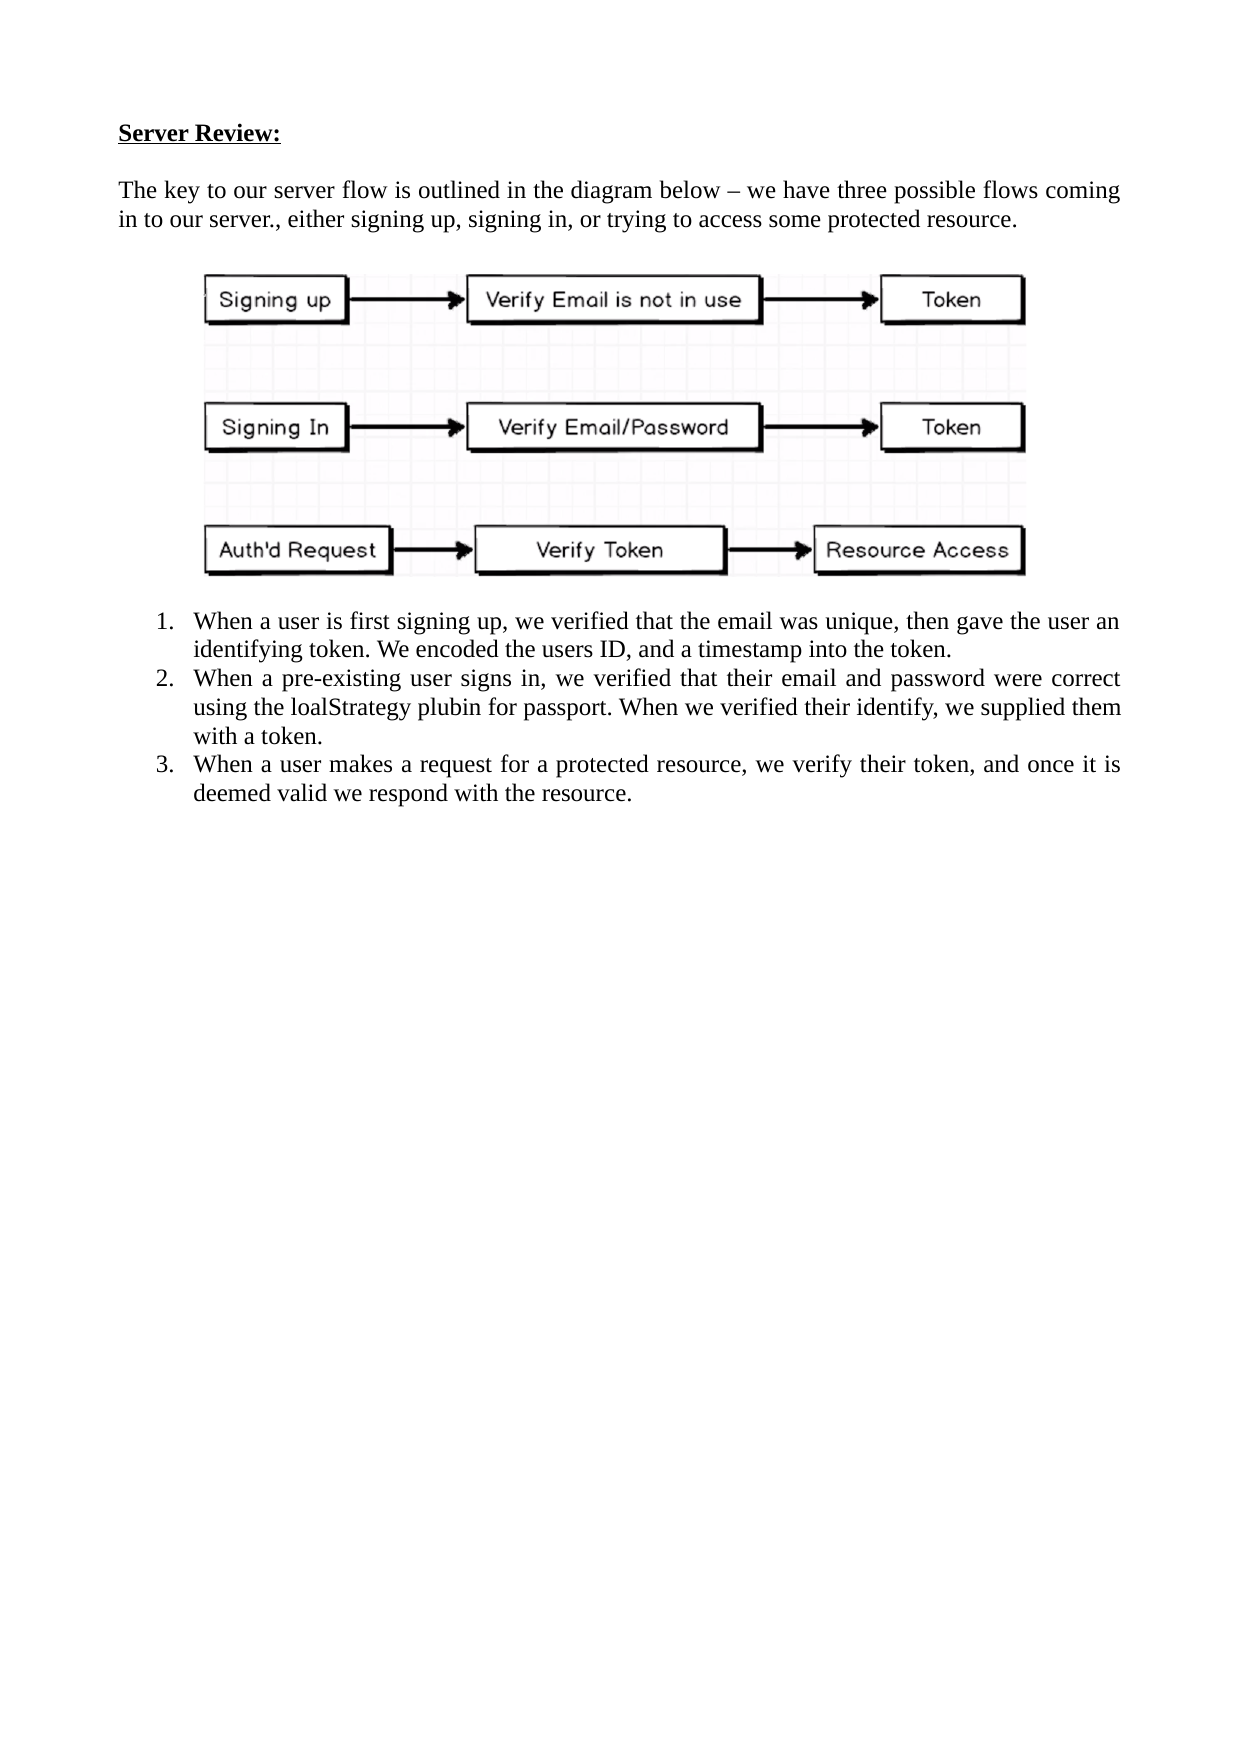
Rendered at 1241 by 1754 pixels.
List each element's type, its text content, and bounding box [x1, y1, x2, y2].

text Server Review: [118, 118, 1122, 147]
list When a pre-existing user signs in, we verified that their email and password were correct using the loalStrategy plubin for passport. When we verified their identify, we supplied them with a token. [156, 663, 1122, 749]
list When a user is first signing up, we verified that the email was unique, then gave the user an identifying token. We encoded the users ID, and a timestamp into the token. [156, 606, 1122, 663]
picture [203, 274, 1027, 577]
list When a user makes a request for a protected resource, we verify their token, and once it is deemed valid we respond with the resource. [156, 749, 1122, 807]
text The key to our server flow is outlined in the diagram below – we have three possible flows coming in to our server., either signing up, signing in, or trying to access some protected resource. [118, 176, 1122, 233]
